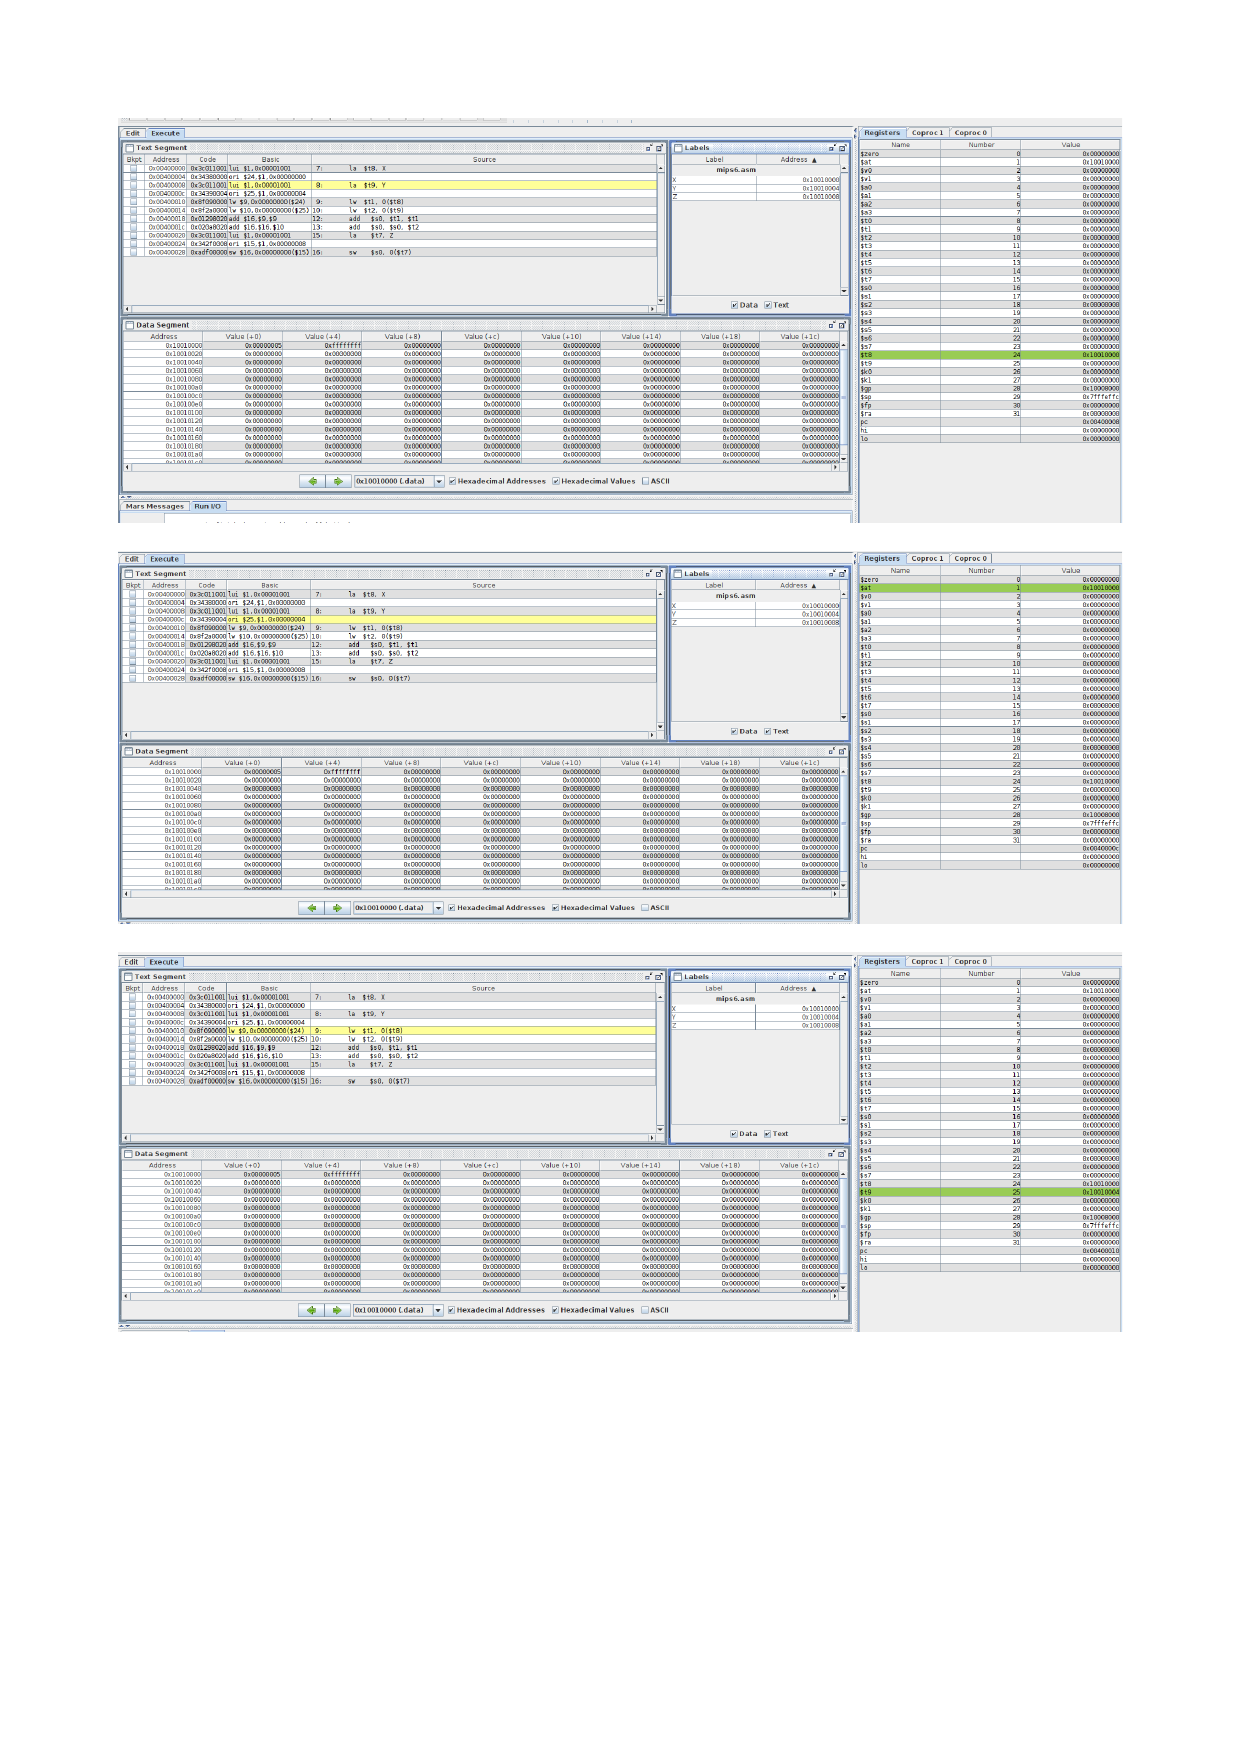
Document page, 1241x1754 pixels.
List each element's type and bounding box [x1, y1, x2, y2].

picture [118, 118, 1123, 523]
picture [118, 551, 1123, 924]
picture [118, 952, 1123, 1332]
